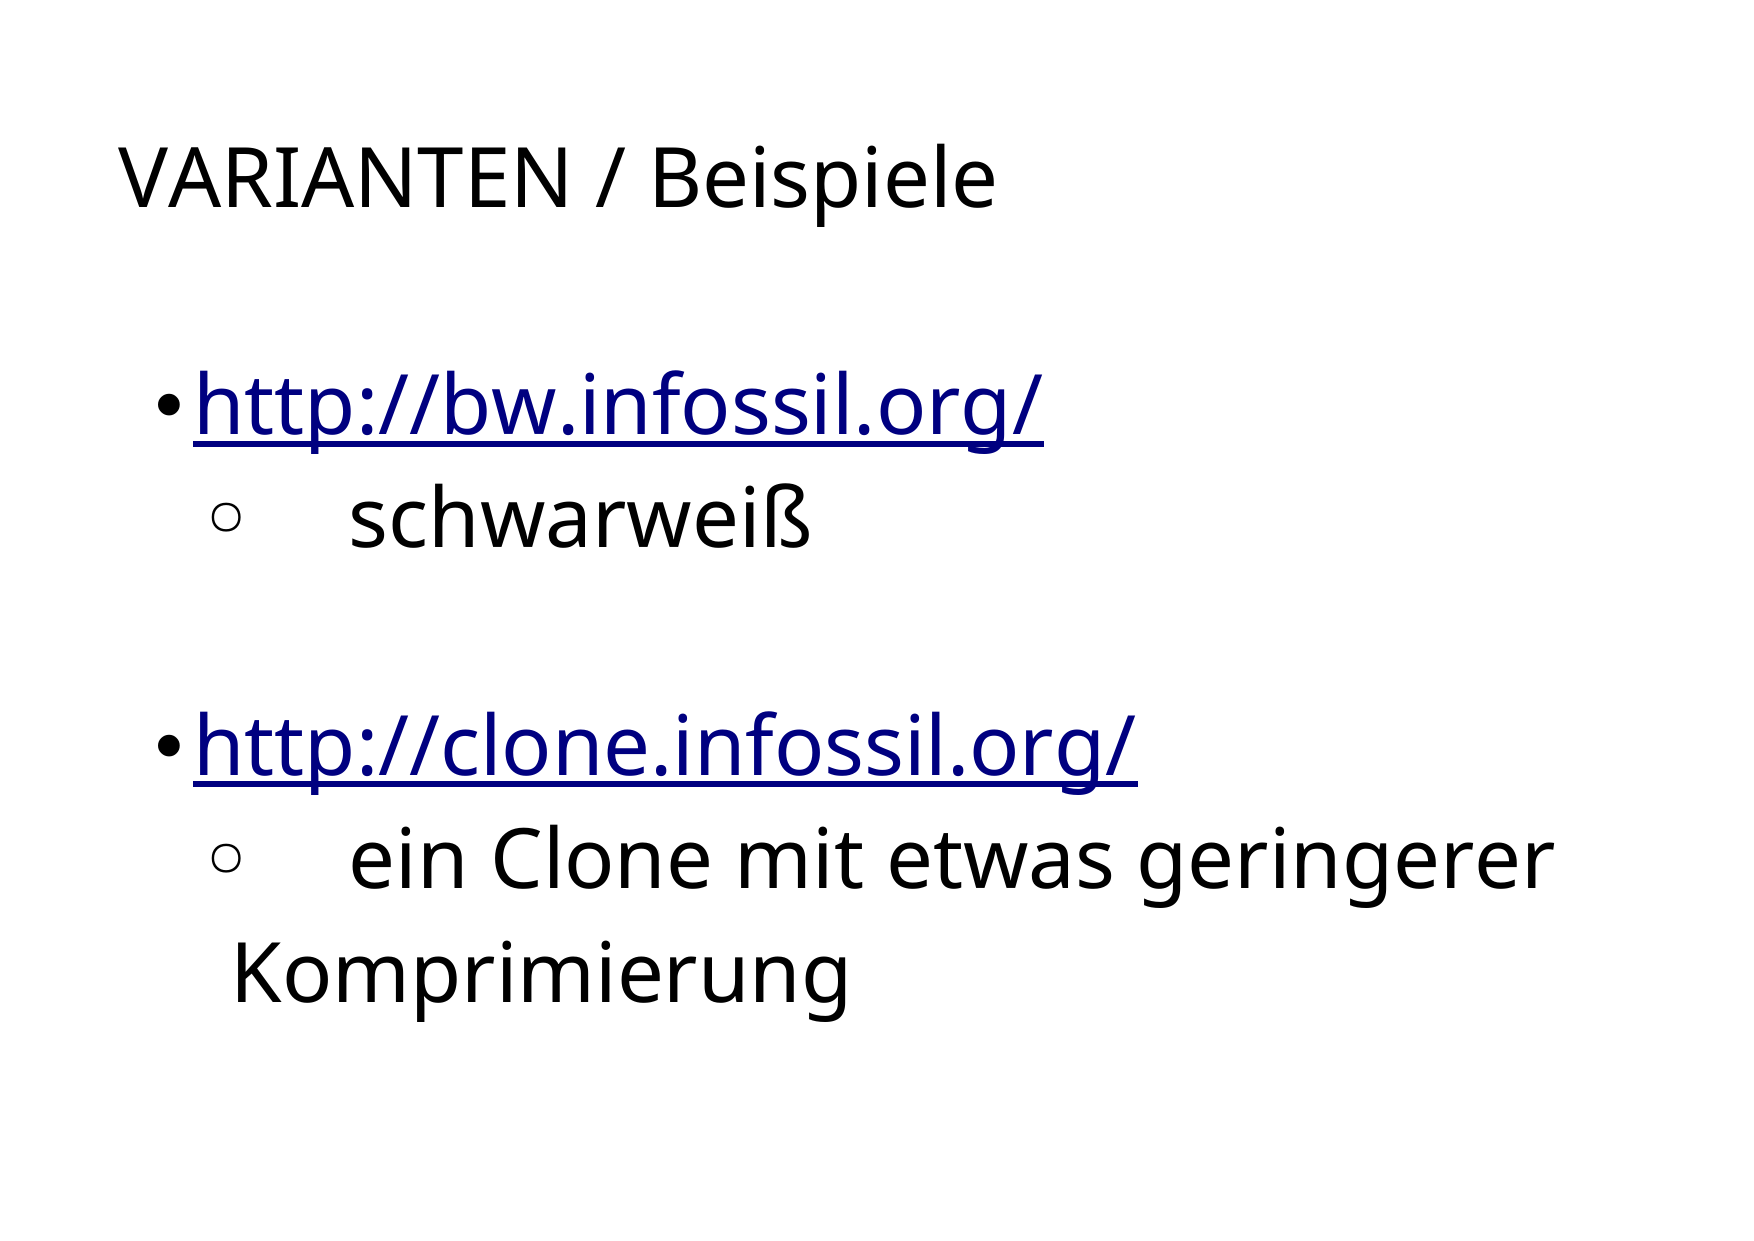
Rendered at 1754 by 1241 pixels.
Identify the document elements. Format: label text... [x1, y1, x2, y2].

list http://clone.infossil.org/ [156, 686, 1636, 799]
text VARIANTEN / Beispiele [118, 118, 1636, 232]
list ein Clone mit etwas geringerer Komprimierung [193, 799, 1636, 1026]
list http://bw.infossil.org/ [156, 345, 1636, 459]
list schwarweiß [193, 459, 1636, 572]
